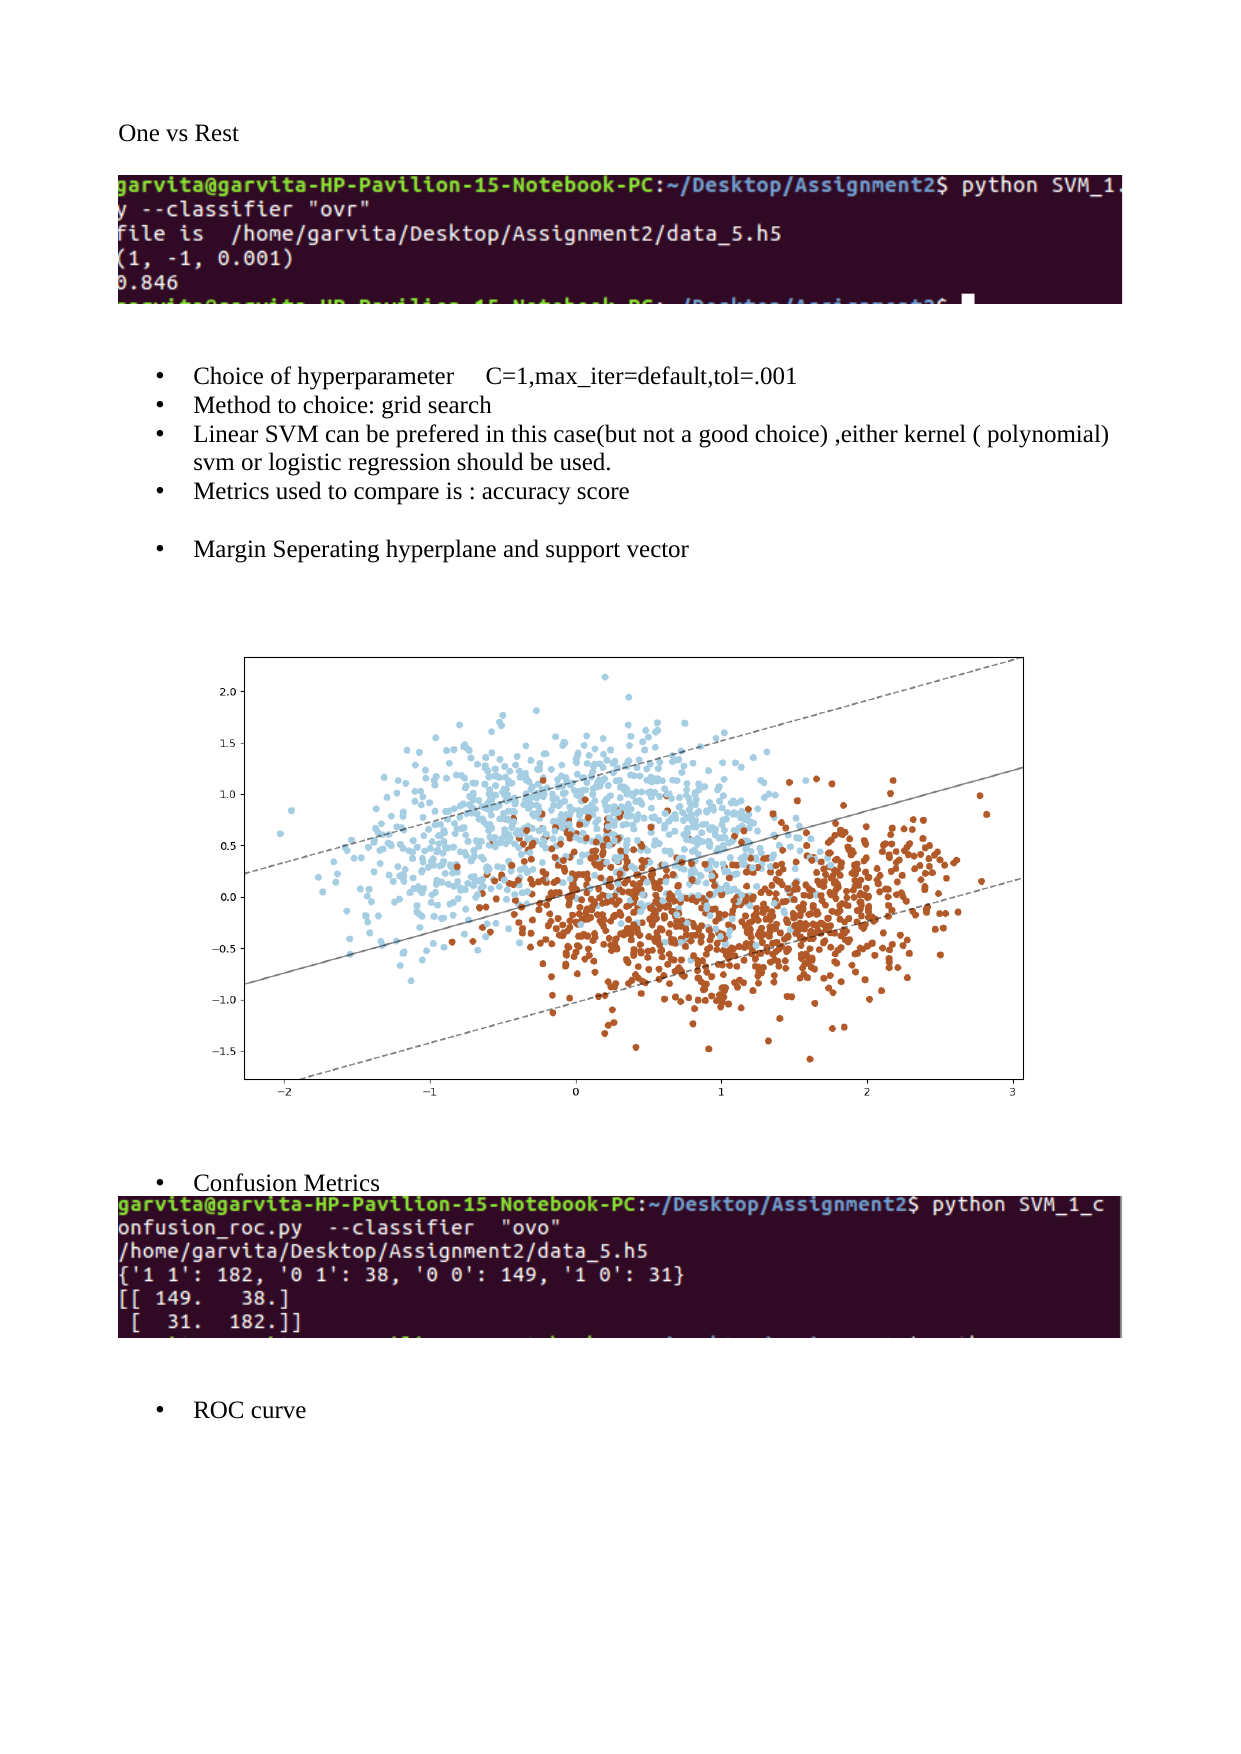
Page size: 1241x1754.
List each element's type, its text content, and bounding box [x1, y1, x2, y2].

list Confusion Metrics [156, 1168, 1122, 1196]
text One vs Rest [118, 118, 1122, 147]
list Method to choice: grid search [156, 390, 1122, 419]
list ROC curve [156, 1395, 1122, 1424]
picture [118, 1196, 1123, 1338]
list Margin Seperating hyperplane and support vector [156, 534, 1122, 562]
picture [118, 591, 1123, 1139]
picture [118, 175, 1123, 304]
list Linear SVM can be prefered in this case(but not a good choice) ,either kernel ( polynomial) svm or logistic regression should be used. [156, 419, 1122, 476]
list Choice of hyperparameter C=1,max_iter=default,tol=.001 [156, 361, 1122, 390]
list Metrics used to compare is : accuracy score [156, 476, 1122, 505]
